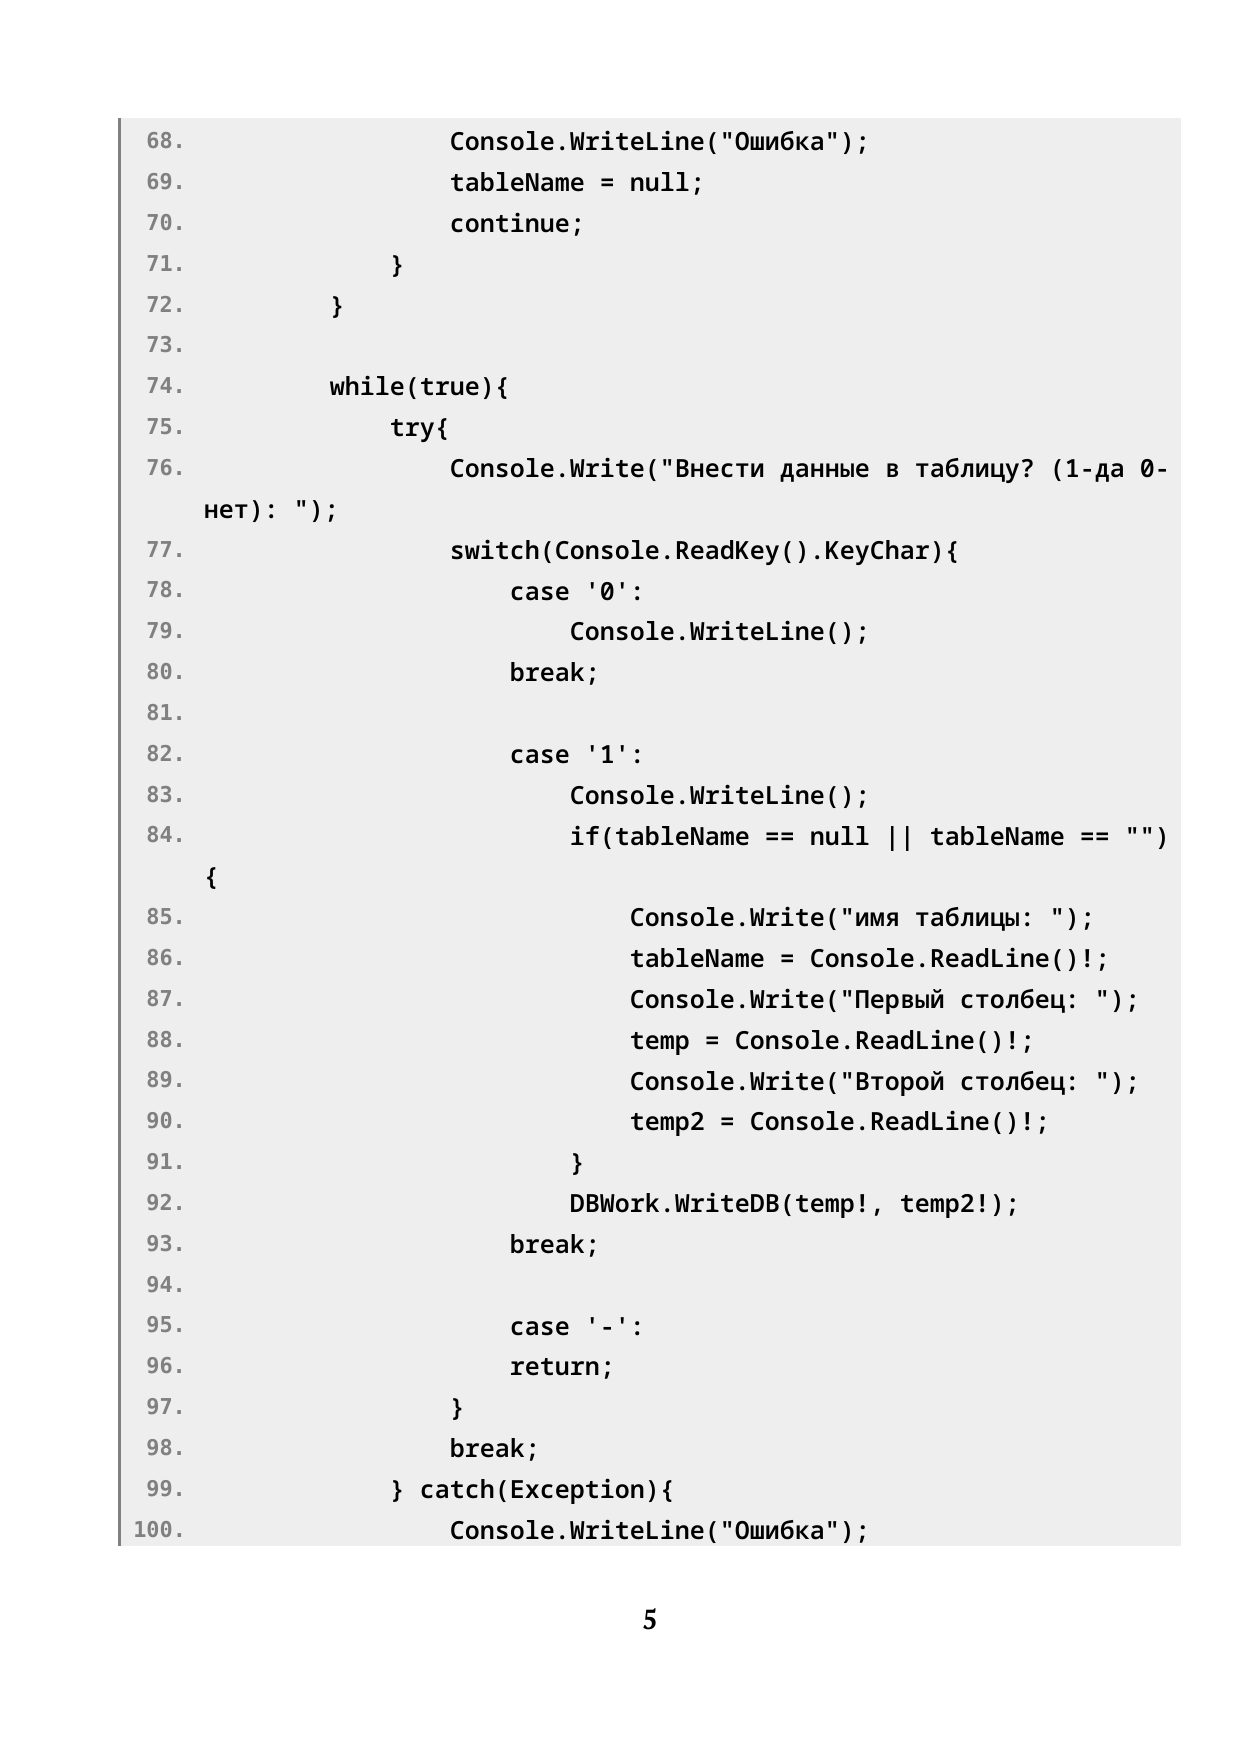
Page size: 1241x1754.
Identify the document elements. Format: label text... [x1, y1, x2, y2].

list case '1': [121, 731, 1181, 771]
list break; [121, 649, 1181, 689]
list tableName = null; [121, 159, 1181, 199]
list Console.WriteLine("Ошибка"); [121, 1506, 1181, 1546]
list } catch(Exception){ [121, 1466, 1181, 1506]
list break; [121, 1221, 1181, 1261]
list continue; [121, 200, 1181, 240]
list } [121, 1384, 1181, 1424]
list DBWork.WriteDB(temp!, temp2!); [121, 1180, 1181, 1220]
list case '-': [121, 1302, 1181, 1342]
list try{ [121, 404, 1181, 444]
list Console.WriteLine(); [121, 771, 1181, 811]
list if(tableName == null || tableName == ""){ [121, 812, 1181, 893]
list temp2 = Console.ReadLine()!; [121, 1098, 1181, 1138]
list Console.Write("имя таблицы: "); [121, 894, 1181, 934]
list tableName = Console.ReadLine()!; [121, 935, 1181, 975]
list } [121, 241, 1181, 281]
list temp = Console.ReadLine()!; [121, 1016, 1181, 1056]
list Console.WriteLine("Ошибка"); [121, 118, 1181, 158]
list Console.Write("Второй столбец: "); [121, 1057, 1181, 1097]
list switch(Console.ReadKey().KeyChar){ [121, 526, 1181, 566]
list return; [121, 1343, 1181, 1383]
list case '0': [121, 567, 1181, 607]
list Console.Write("Внести данные в таблицу? (1-да 0-нет): "); [121, 445, 1181, 526]
list } [121, 1139, 1181, 1179]
list Console.WriteLine(); [121, 608, 1181, 648]
list while(true){ [121, 363, 1181, 403]
list Console.Write("Первый столбец: "); [121, 976, 1181, 1016]
list break; [121, 1425, 1181, 1465]
list } [121, 281, 1181, 321]
